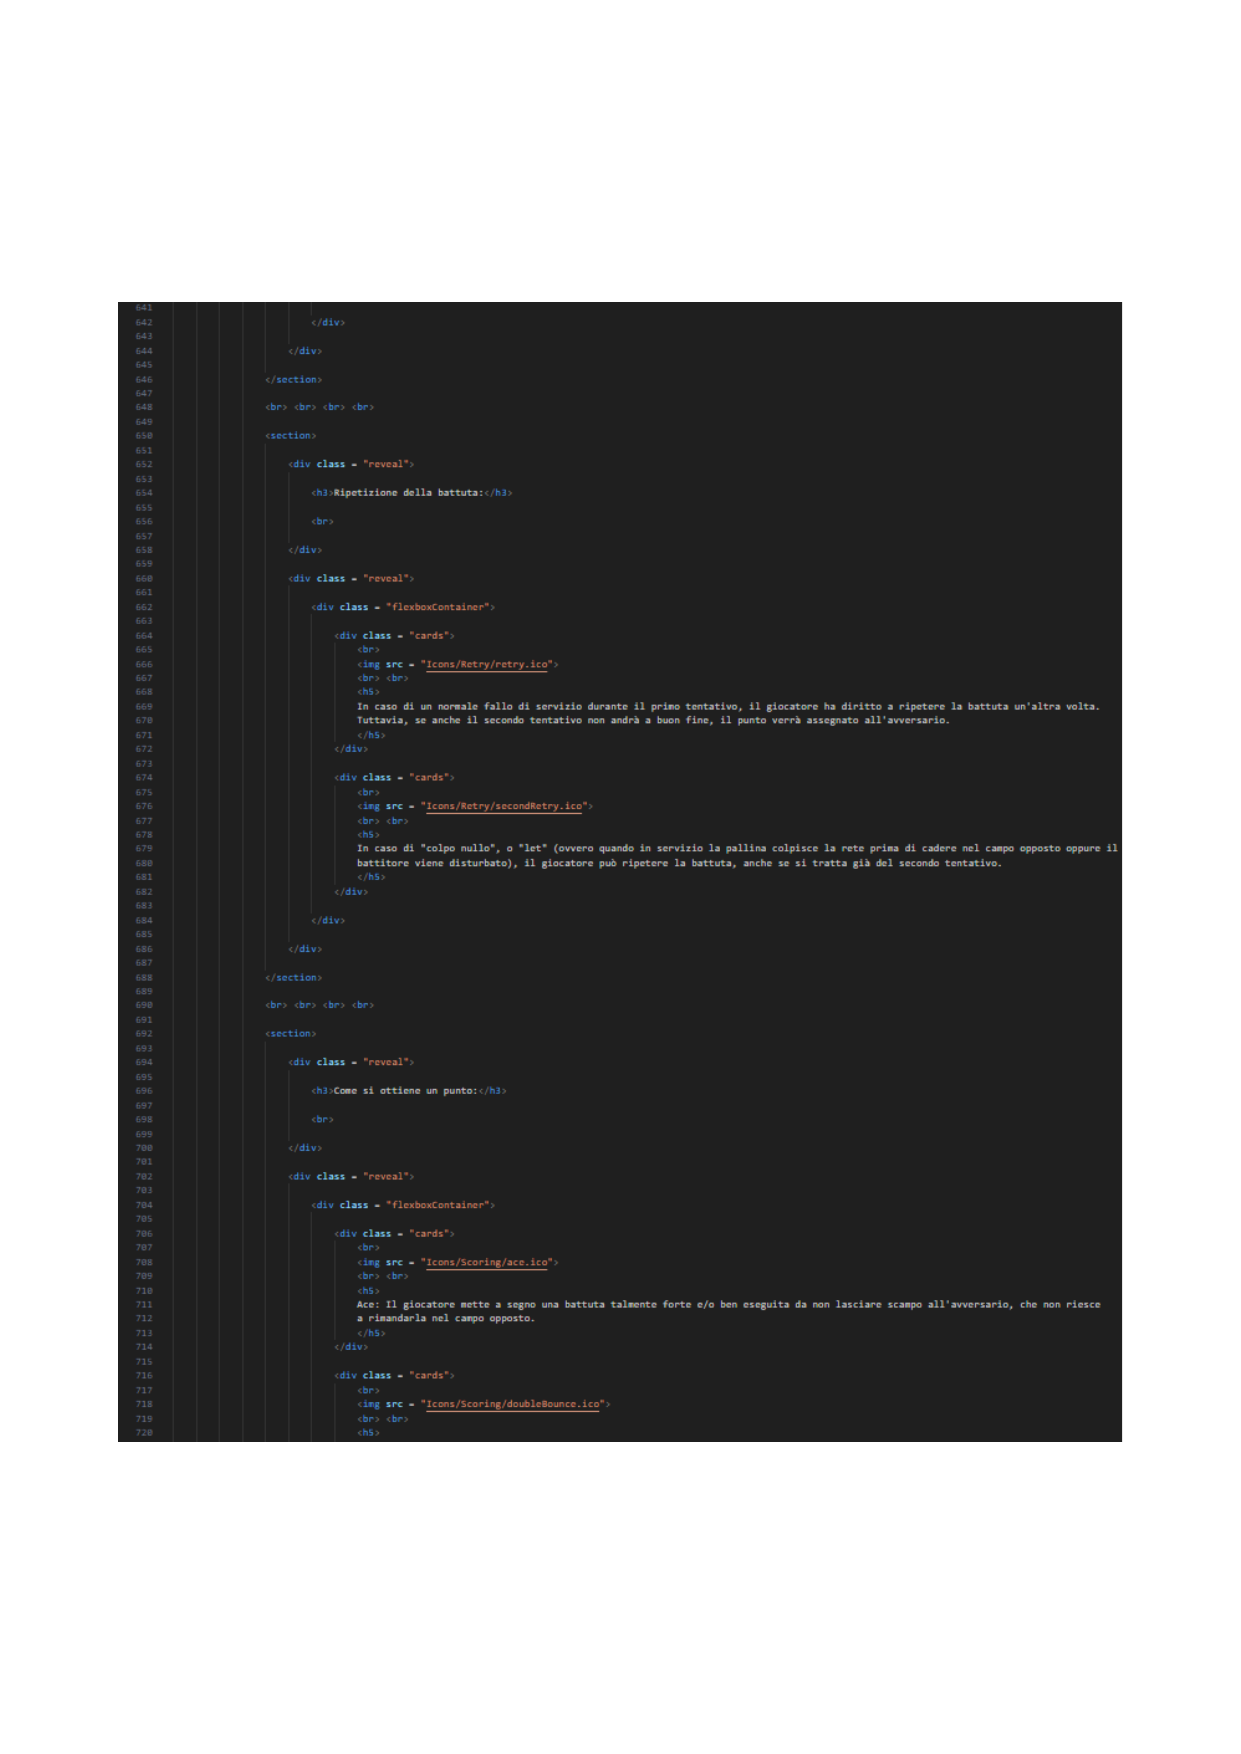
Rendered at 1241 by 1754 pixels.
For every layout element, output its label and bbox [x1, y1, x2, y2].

picture [118, 302, 1123, 1442]
